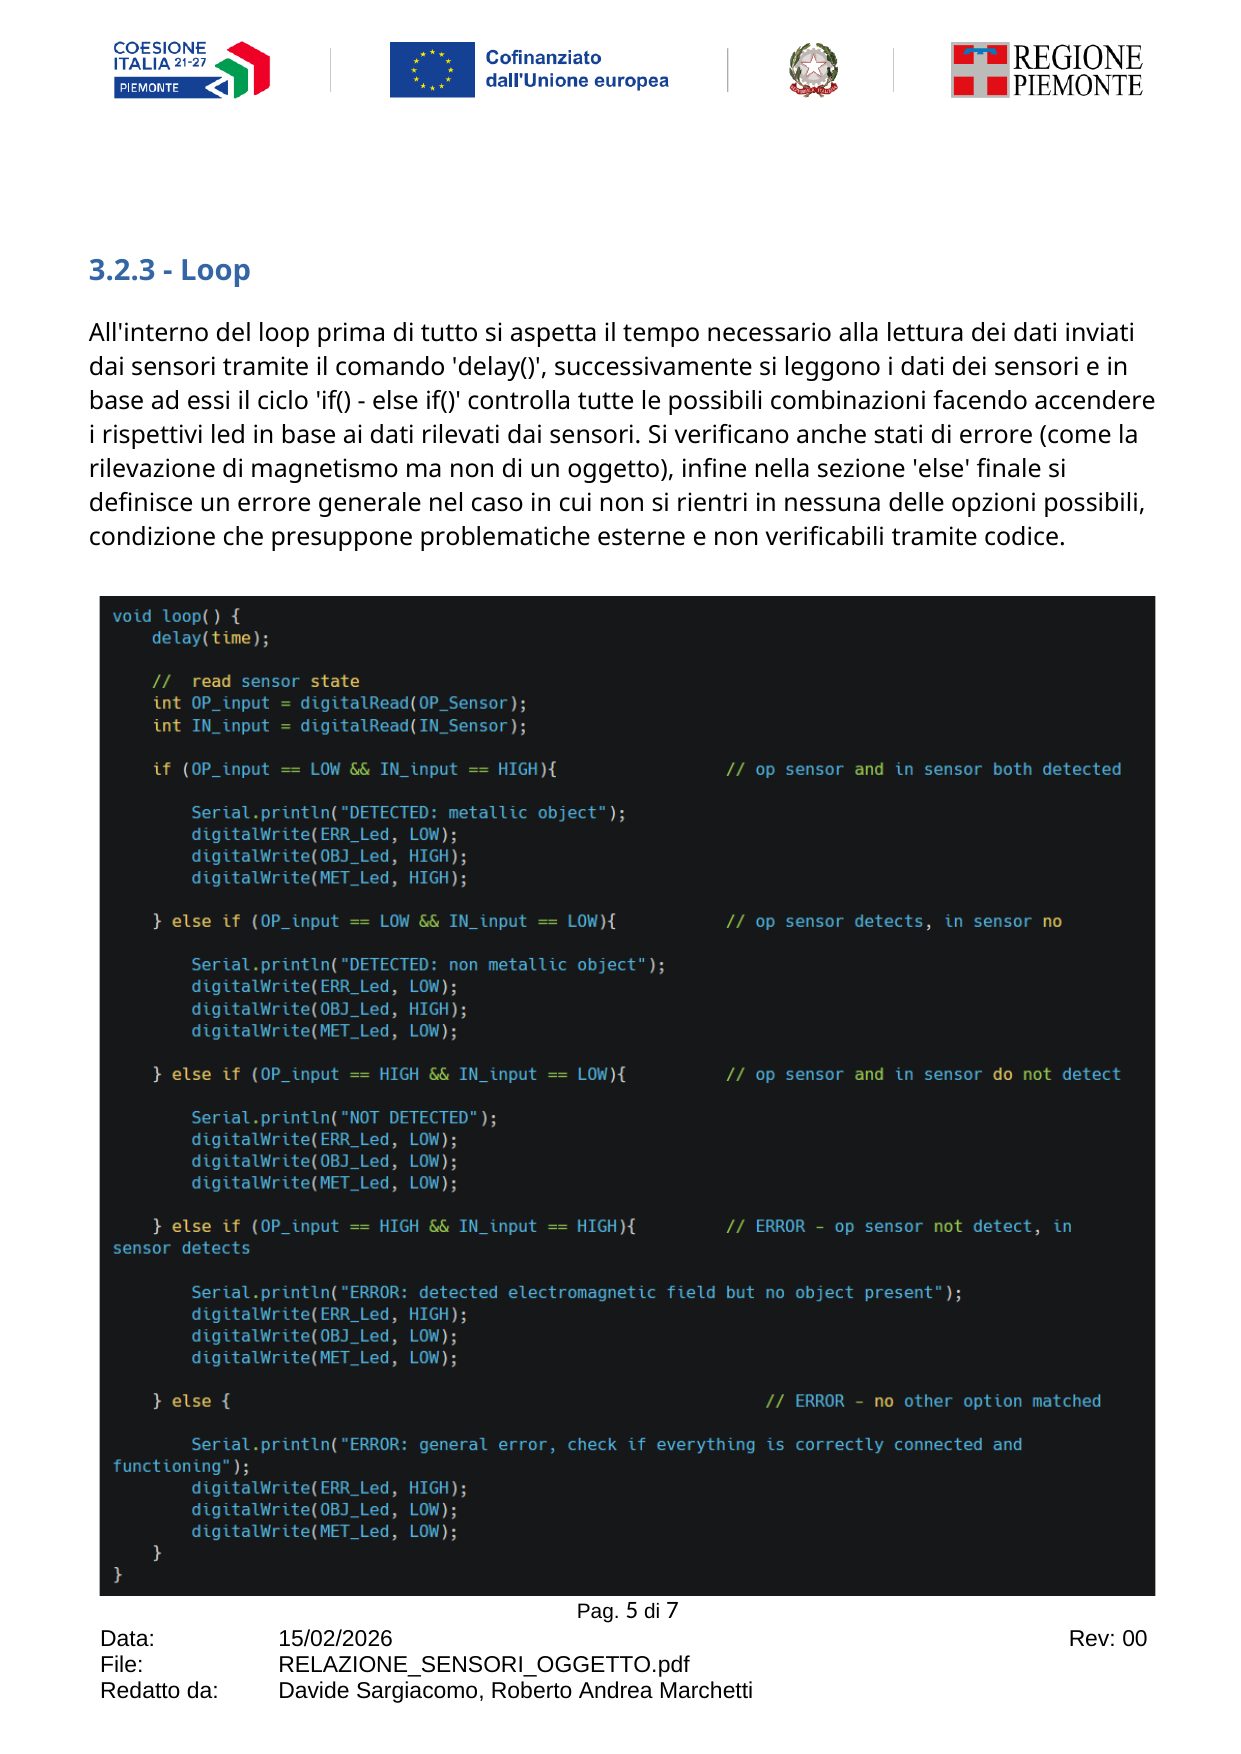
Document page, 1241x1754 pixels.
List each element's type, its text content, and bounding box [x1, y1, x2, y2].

text All'interno del loop prima di tutto si aspetta il tempo necessario alla lettura dei dati inviati dai sensori tramite il comando 'delay()', successivamente si leggono i dati dei sensori e in base ad essi il ciclo 'if() - else if()' controlla tutte le possibili combinazioni facendo accendere i rispettivi led in base ai dati rilevati dai sensori. Si verificano anche stati di errore (come la rilevazione di magnetismo ma non di un oggetto), infine nella sezione 'else' finale si definisce un errore generale nel caso in cui non si rientri in nessuna delle opzioni possibili, condizione che presuppone problematiche esterne e non verificabili tramite codice. [89, 314, 1167, 553]
picture [99, 596, 1156, 1596]
subtitle 3.2.3 - Loop [89, 250, 1167, 289]
picture [108, 29, 1147, 119]
